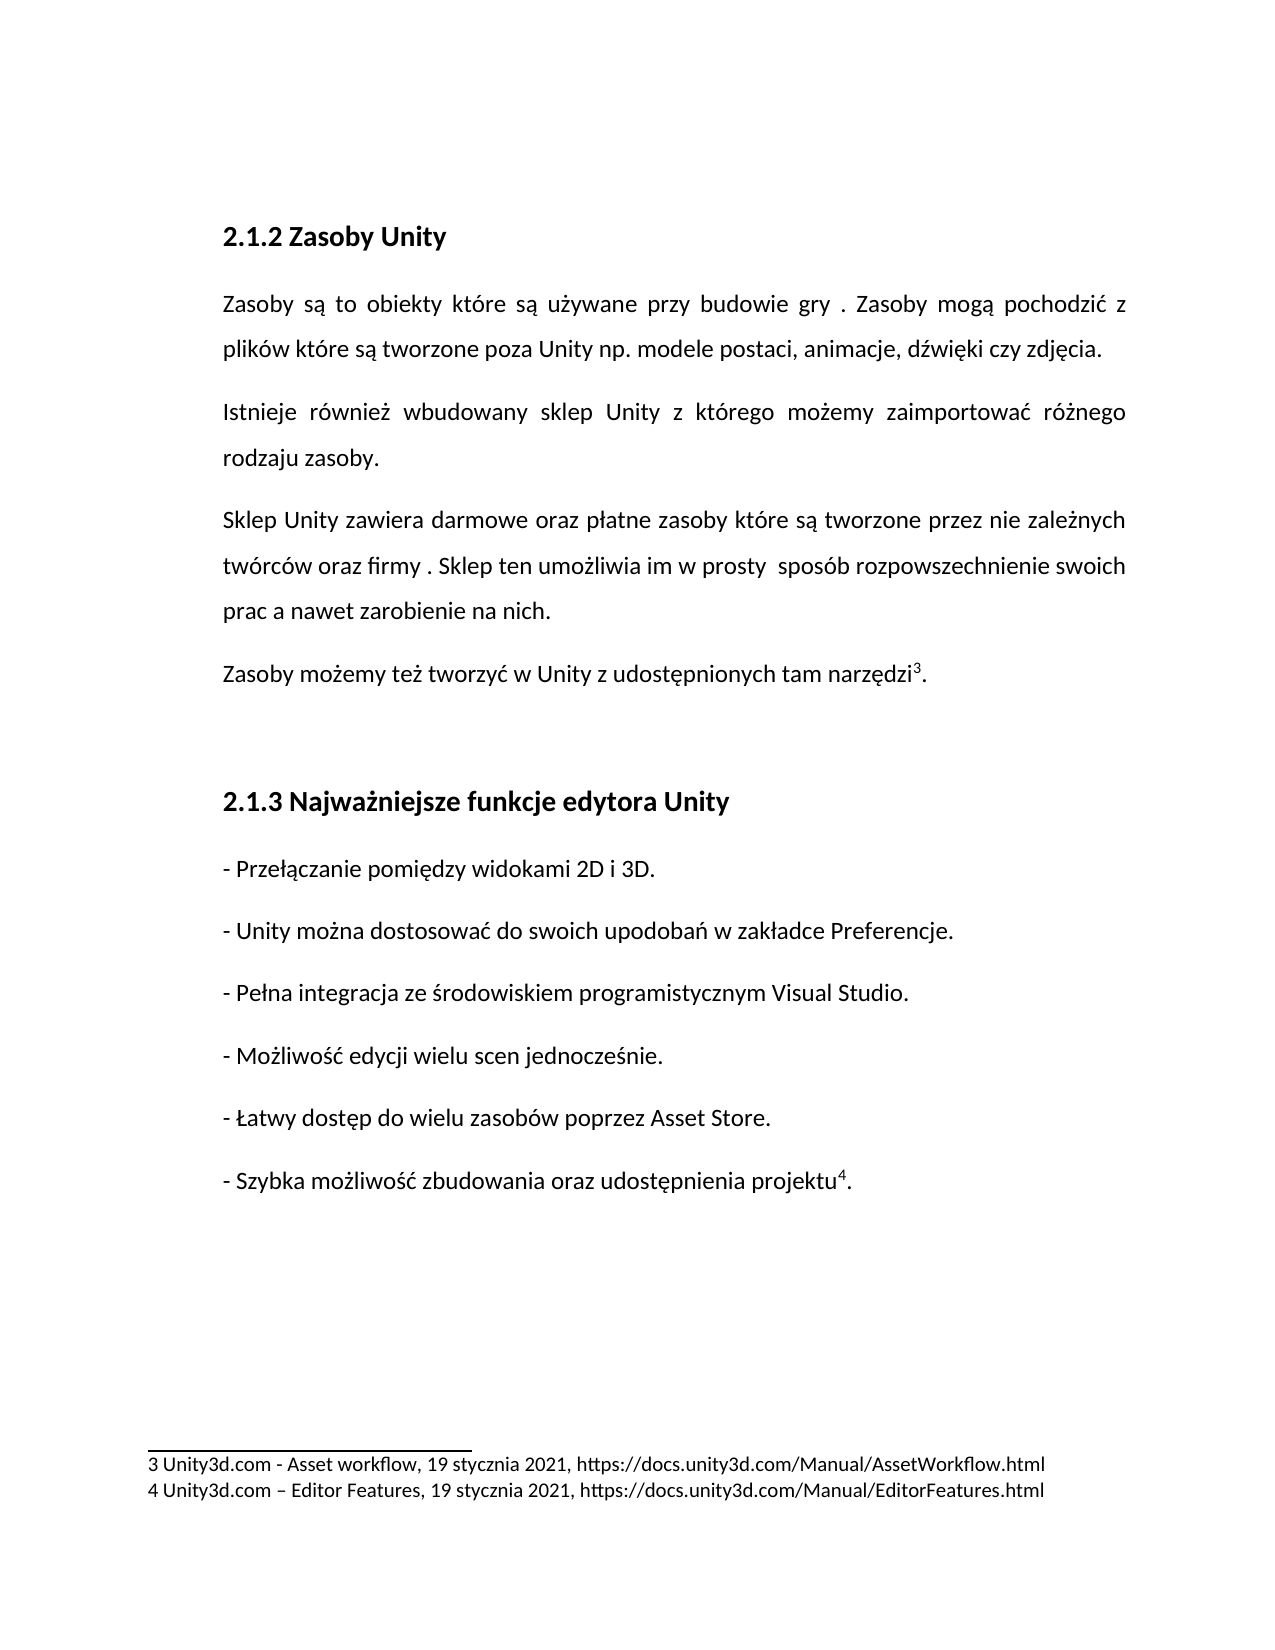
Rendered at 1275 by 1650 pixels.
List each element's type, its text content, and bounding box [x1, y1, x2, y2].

text 2.1.3 Najważniejsze funkcje edytora Unity [223, 783, 1127, 818]
text - Szybka możliwość zbudowania oraz udostępnienia projektu. [223, 1165, 1127, 1195]
text Unity3d.com – Editor Features, 19 stycznia 2021, https://docs.unity3d.com/Manual/EditorFeatures.html [148, 1477, 1127, 1502]
text - Możliwość edycji wielu scen jednocześnie. [223, 1040, 1127, 1071]
text - Przełączanie pomiędzy widokami 2D i 3D. [223, 853, 1127, 883]
text Unity3d.com - Asset workflow, 19 stycznia 2021, https://docs.unity3d.com/Manual/AssetWorkflow.html [148, 1452, 1127, 1477]
text - Unity można dostosować do swoich upodobań w zakładce Preferencje. [223, 915, 1127, 946]
text - Łatwy dostęp do wielu zasobów poprzez Asset Store. [223, 1102, 1127, 1133]
text Istnieje również wbudowany sklep Unity z którego możemy zaimportować różnego rodzaju zasoby. [223, 396, 1127, 472]
text 2.1.2 Zasoby Unity [223, 218, 1127, 253]
text - Pełna integracja ze środowiskiem programistycznym Visual Studio. [223, 978, 1127, 1008]
text Zasoby możemy też tworzyć w Unity z udostępnionych tam narzędzi. [223, 658, 1127, 688]
text Zasoby są to obiekty które są używane przy budowie gry . Zasoby mogą pochodzić z plików które są tworzone poza Unity np. modele postaci, animacje, dźwięki czy zdjęcia. [223, 288, 1127, 364]
text Sklep Unity zawiera darmowe oraz płatne zasoby które są tworzone przez nie zależnych twórców oraz firmy . Sklep ten umożliwia im w prosty sposób rozpowszechnienie swoich prac a nawet zarobienie na nich. [223, 504, 1127, 626]
